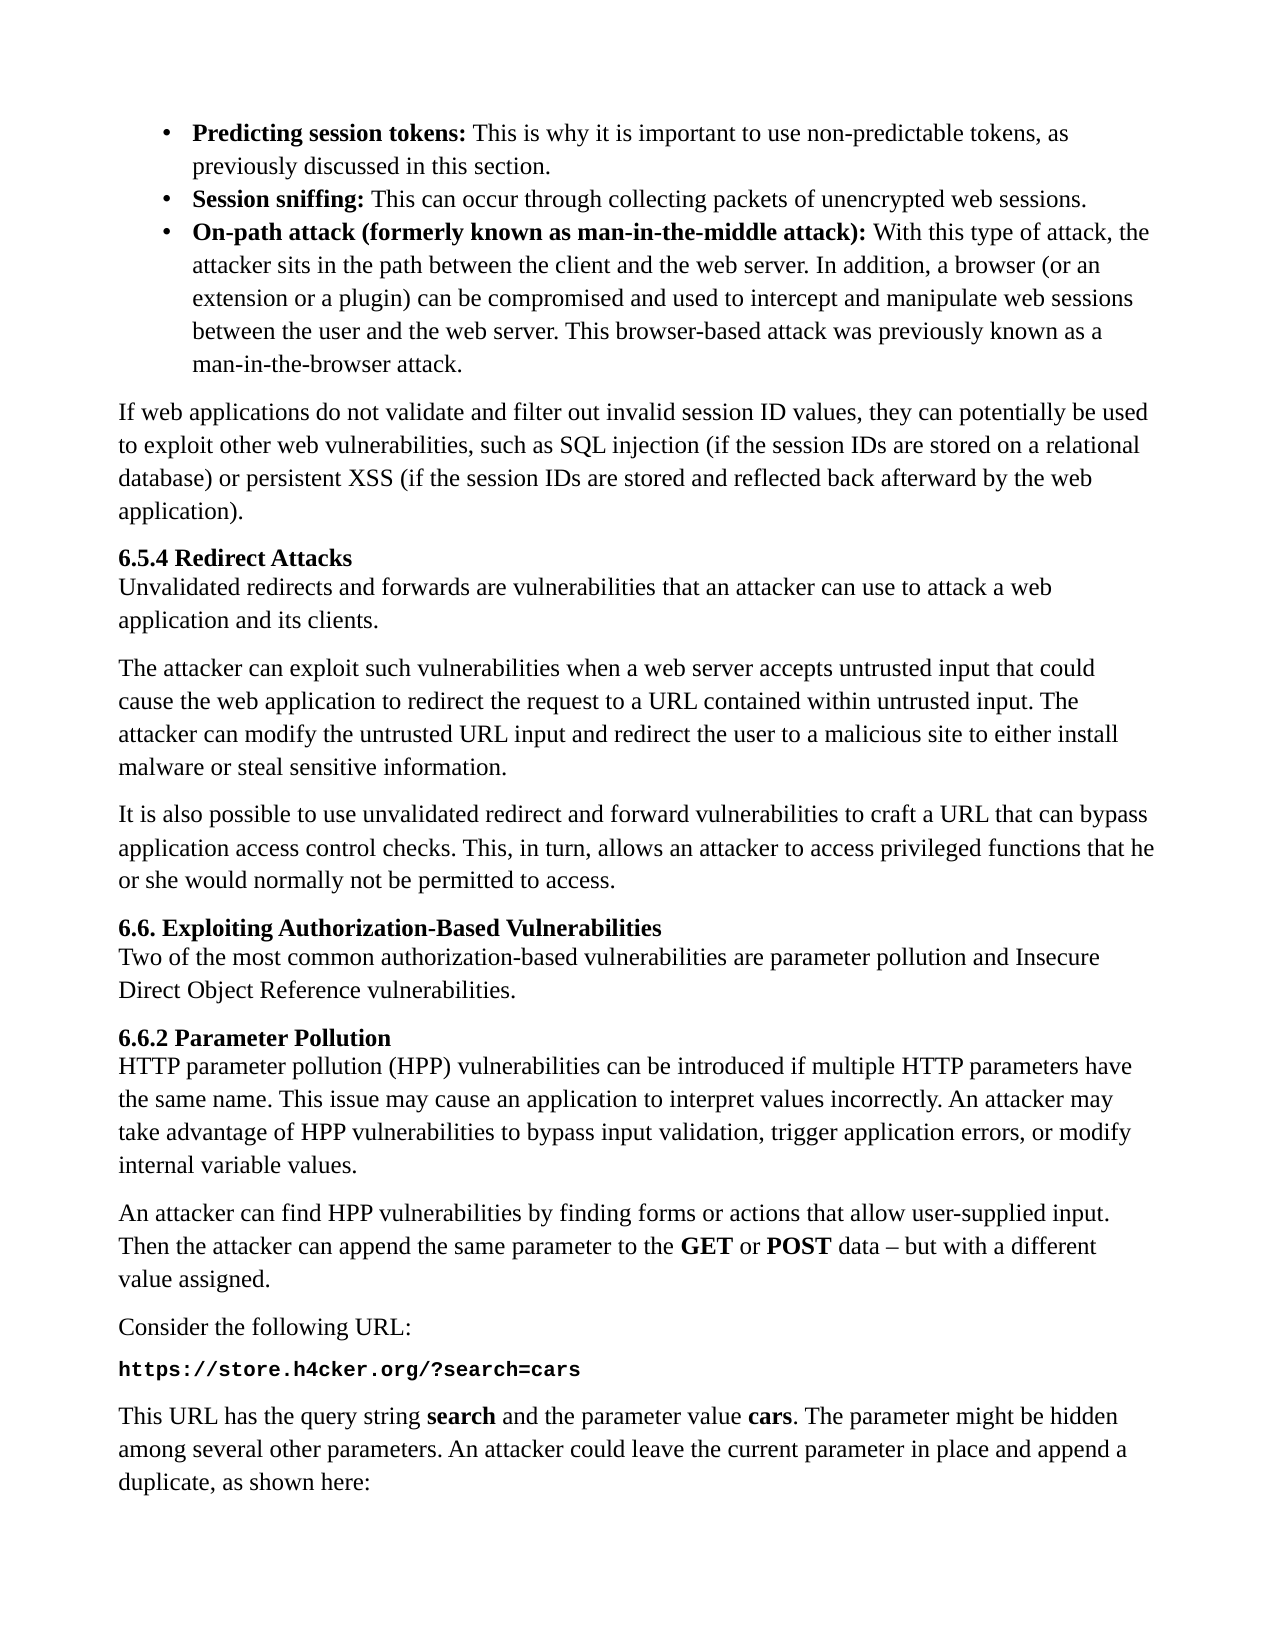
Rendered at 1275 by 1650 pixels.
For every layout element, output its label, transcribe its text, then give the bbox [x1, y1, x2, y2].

text Unvalidated redirects and forwards are vulnerabilities that an attacker can use to attack a web application and its clients. [118, 572, 1157, 634]
list On-path attack (formerly known as man-in-the-middle attack): With this type of attack, the attacker sits in the path between the client and the web server. In addition, a browser (or an extension or a plugin) can be compromised and used to intercept and manipulate web sessions between the user and the web server. This browser-based attack was previously known as a man-in-the-browser attack. [162, 217, 1157, 378]
text The attacker can exploit such vulnerabilities when a web server accepts untrusted input that could cause the web application to redirect the request to a URL contained within untrusted input. The attacker can modify the untrusted URL input and redirect the user to a malicious site to either install malware or steal sensitive information. [118, 653, 1157, 781]
text Two of the most common authorization-based vulnerabilities are parameter pollution and Insecure Direct Object Reference vulnerabilities. [118, 942, 1157, 1004]
list Session sniffing: This can occur through collecting packets of unencrypted web sessions. [162, 184, 1157, 213]
text If web applications do not validate and filter out invalid session ID values, they can potentially be used to exploit other web vulnerabilities, such as SQL injection (if the session IDs are stored on a relational database) or persistent XSS (if the session IDs are stored and reflected back afterward by the web application). [118, 397, 1157, 525]
text 6.6.2 Parameter Pollution [118, 1023, 1157, 1051]
text HTTP parameter pollution (HPP) vulnerabilities can be introduced if multiple HTTP parameters have the same name. This issue may cause an application to interpret values incorrectly. An attacker may take advantage of HPP vulnerabilities to bypass input validation, trigger application errors, or modify internal variable values. [118, 1051, 1157, 1179]
text It is also possible to use unvalidated redirect and forward vulnerabilities to craft a URL that can bypass application access control checks. This, in turn, allows an attacker to access privileged functions that he or she would normally not be permitted to access. [118, 799, 1157, 894]
text 6.5.4 Redirect Attacks [118, 543, 1157, 572]
list Predicting session tokens: This is why it is important to use non-predictable tokens, as previously discussed in this section. [162, 118, 1157, 180]
text https://store.h4cker.org/?search=cars [118, 1359, 1157, 1383]
text Consider the following URL: [118, 1312, 1157, 1340]
text 6.6. Exploiting Authorization-Based Vulnerabilities [118, 913, 1157, 942]
text An attacker can find HPP vulnerabilities by finding forms or actions that allow user-supplied input. Then the attacker can append the same parameter to the GET or POST data – but with a different value assigned. [118, 1198, 1157, 1293]
text This URL has the query string search and the parameter value cars. The parameter might be hidden among several other parameters. An attacker could leave the current parameter in place and append a duplicate, as shown here: [118, 1401, 1157, 1496]
